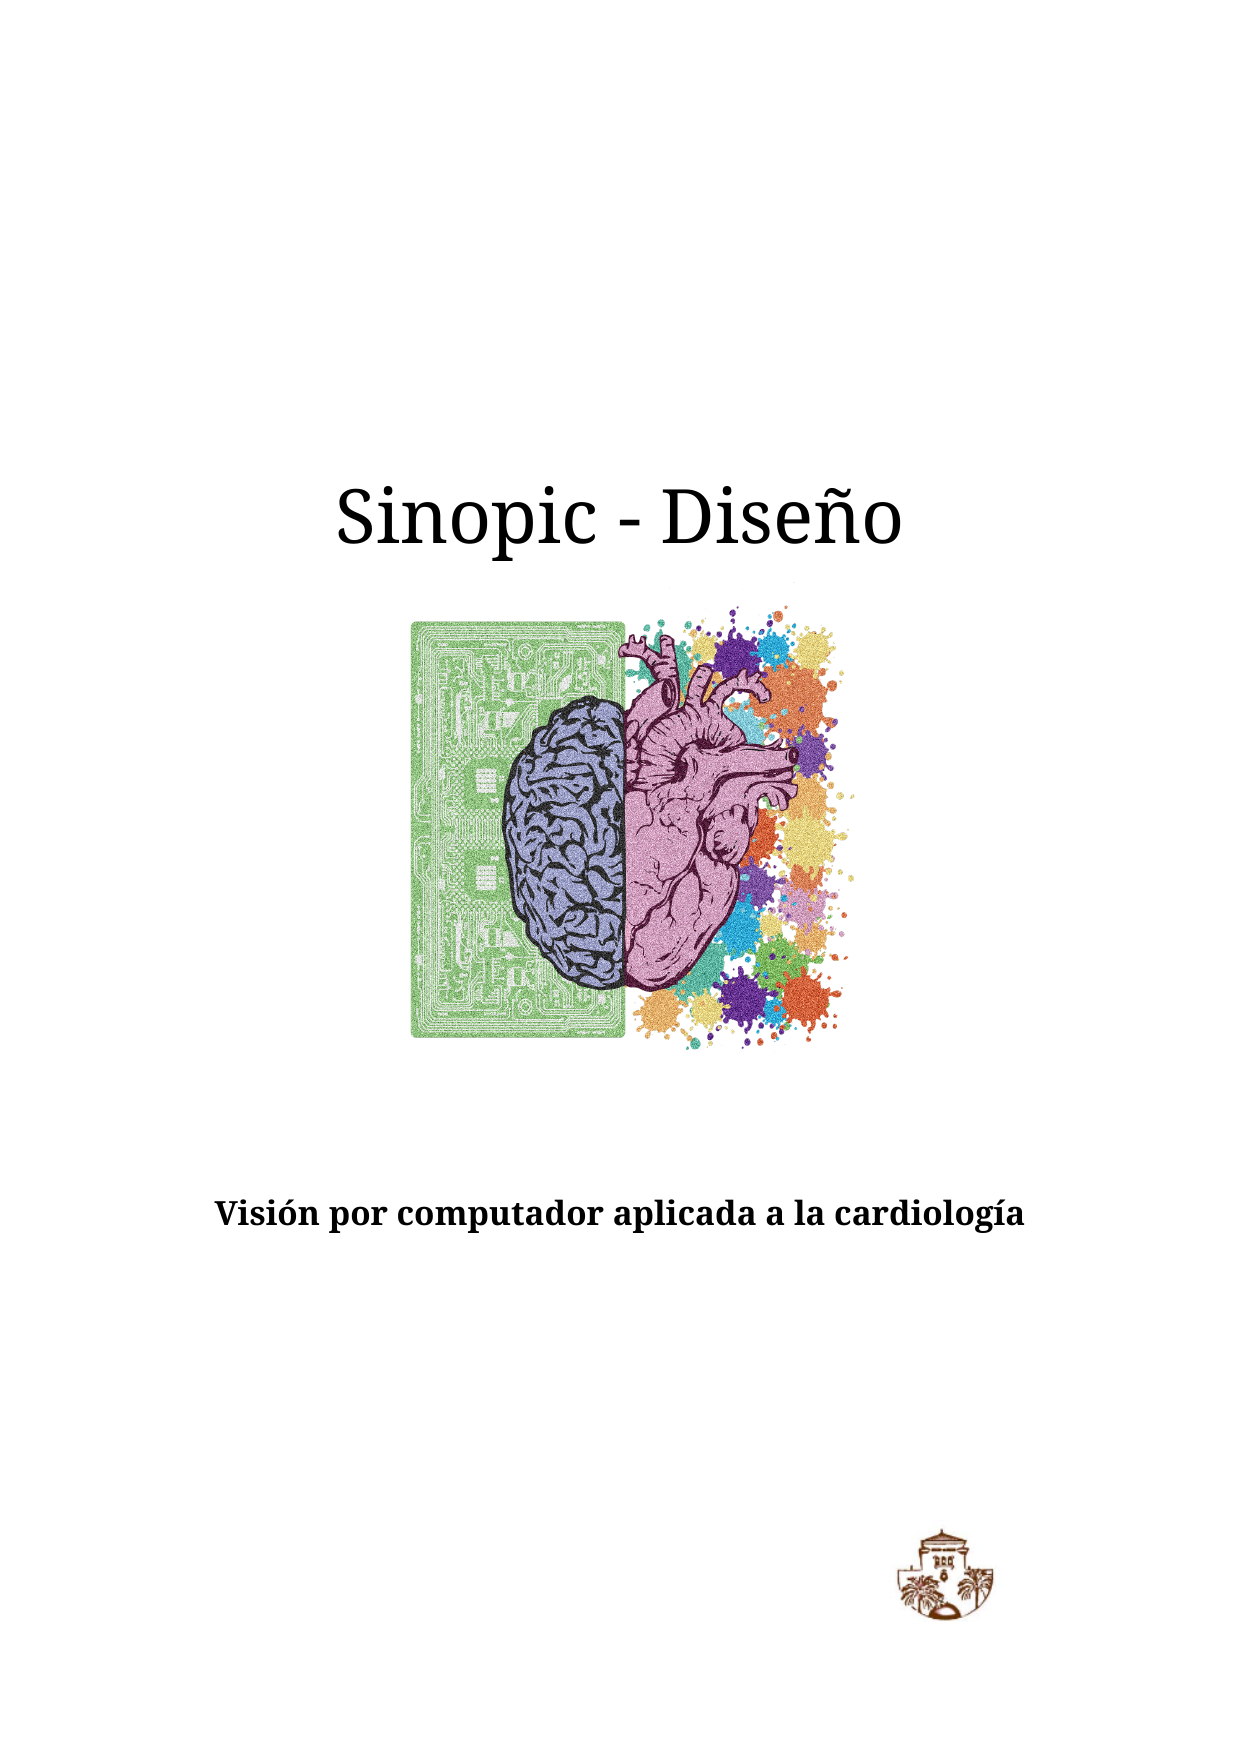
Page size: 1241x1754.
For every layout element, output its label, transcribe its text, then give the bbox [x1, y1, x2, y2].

picture [399, 582, 855, 1065]
text Visión por computador aplicada a la cardiología [118, 1189, 1122, 1235]
picture [889, 1520, 1002, 1633]
text Sinopic - Diseño [118, 463, 1122, 565]
